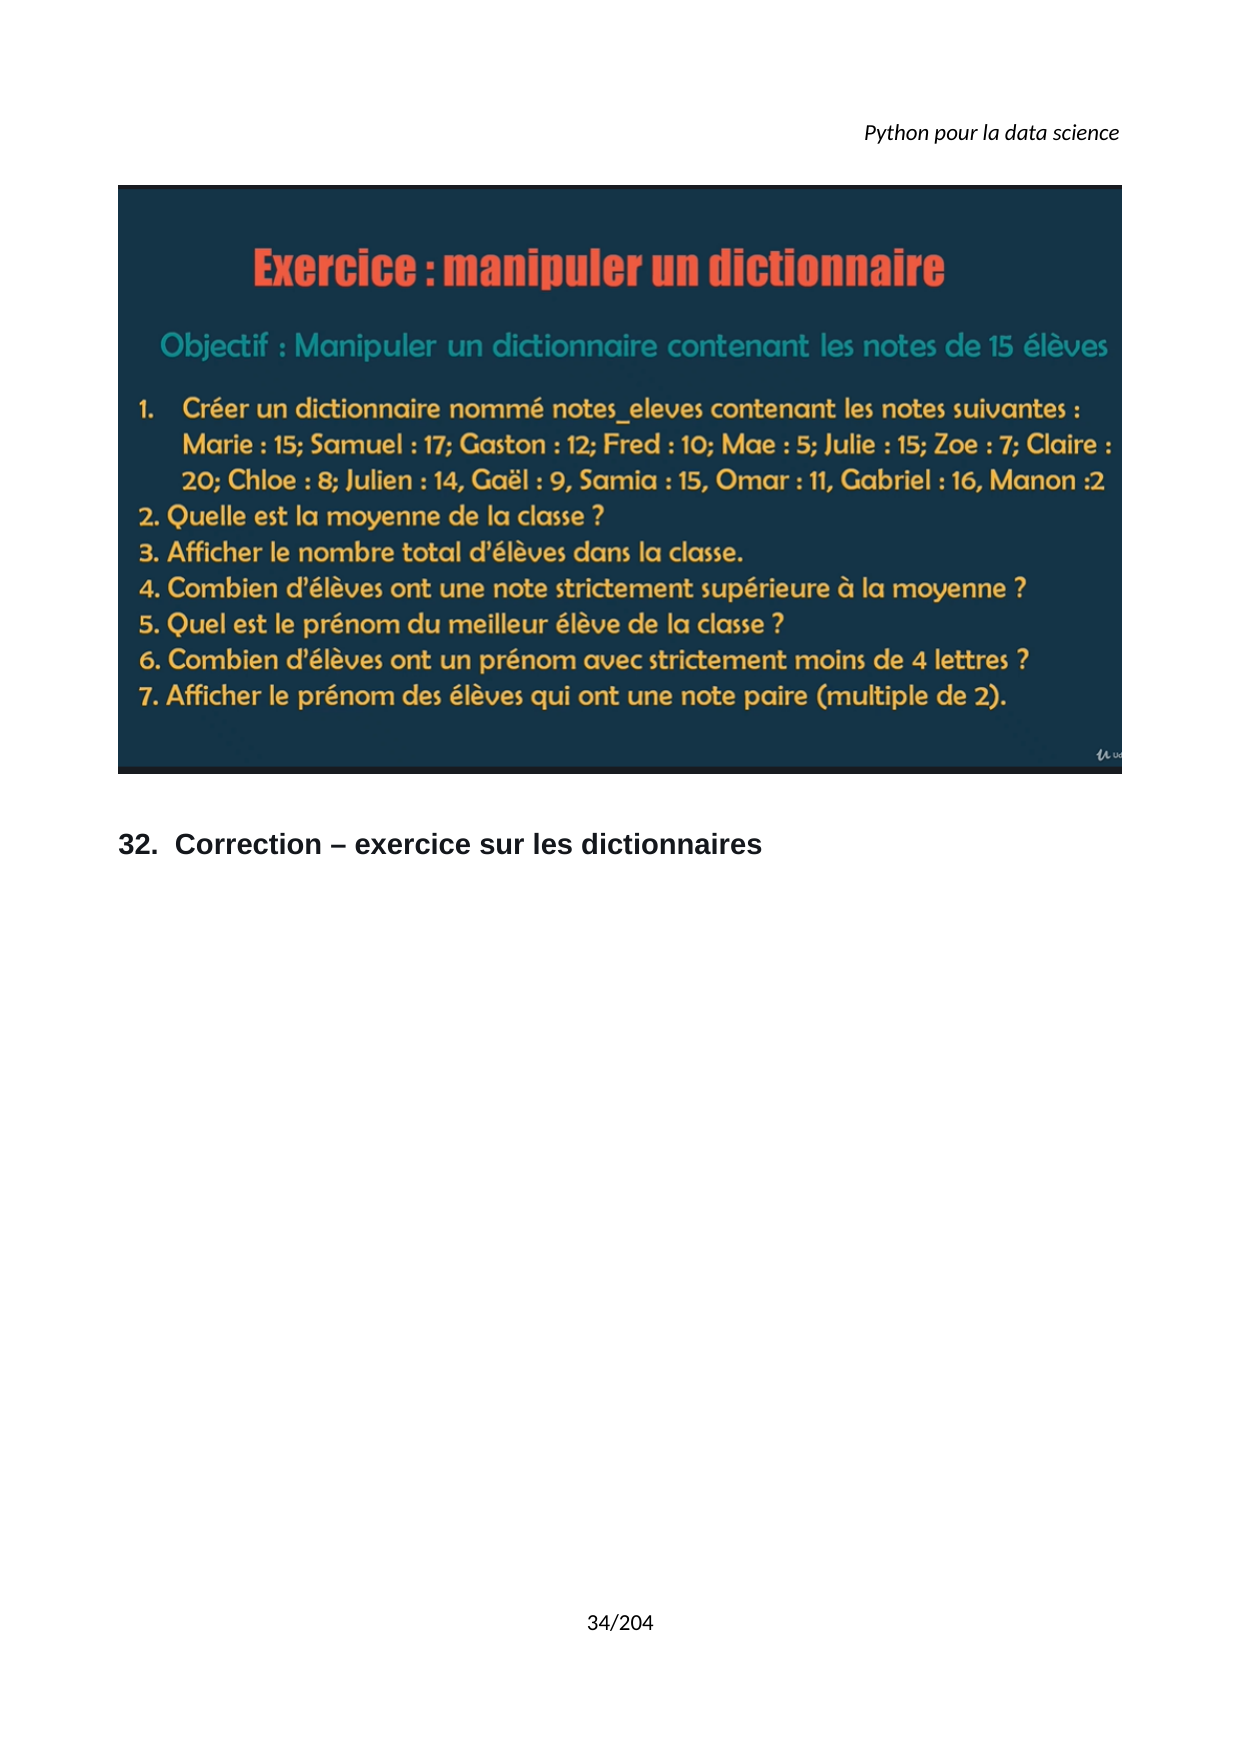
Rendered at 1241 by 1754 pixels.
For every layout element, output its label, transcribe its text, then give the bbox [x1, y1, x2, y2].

picture [118, 185, 1122, 774]
subtitle 32. Correction – exercice sur les dictionnaires [118, 827, 1122, 861]
